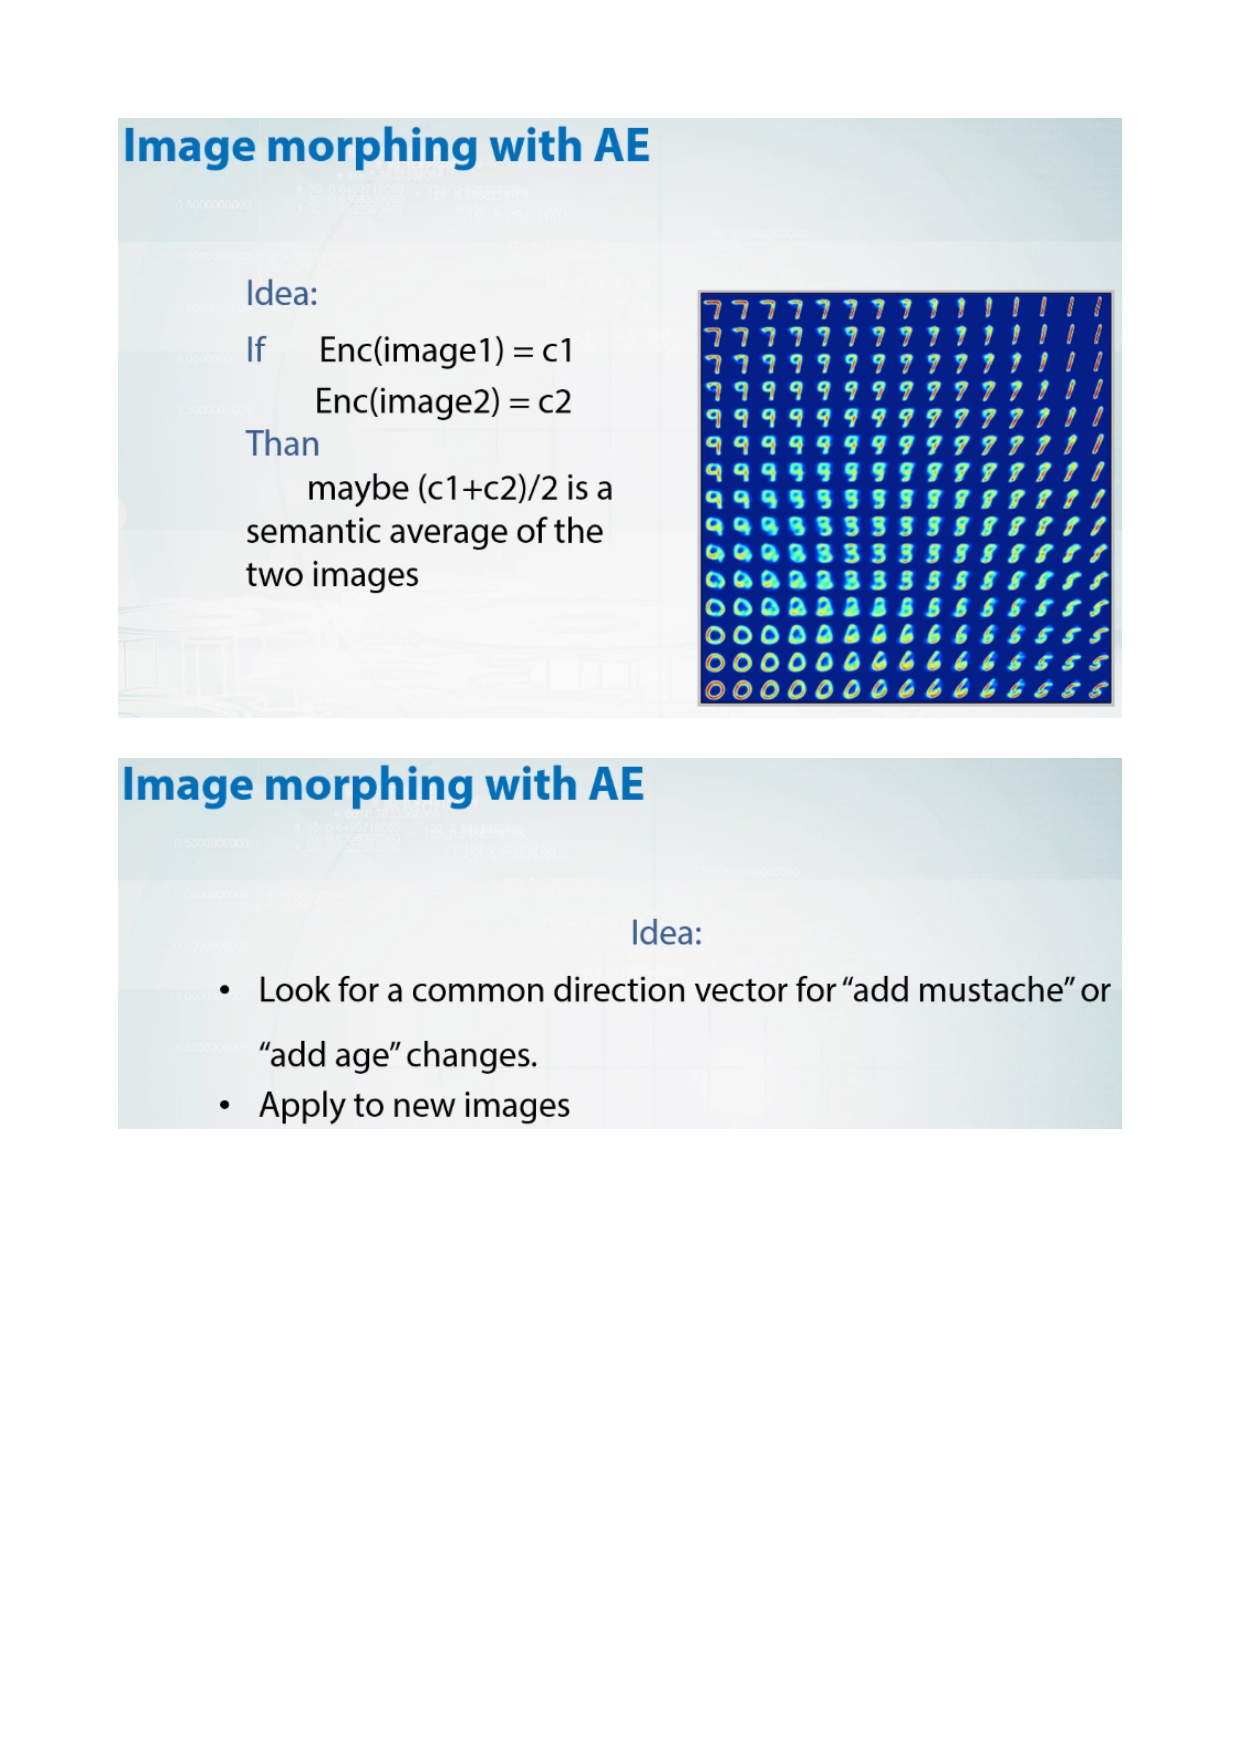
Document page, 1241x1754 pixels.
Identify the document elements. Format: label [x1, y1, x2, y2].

picture [118, 758, 1123, 1129]
picture [118, 118, 1123, 718]
